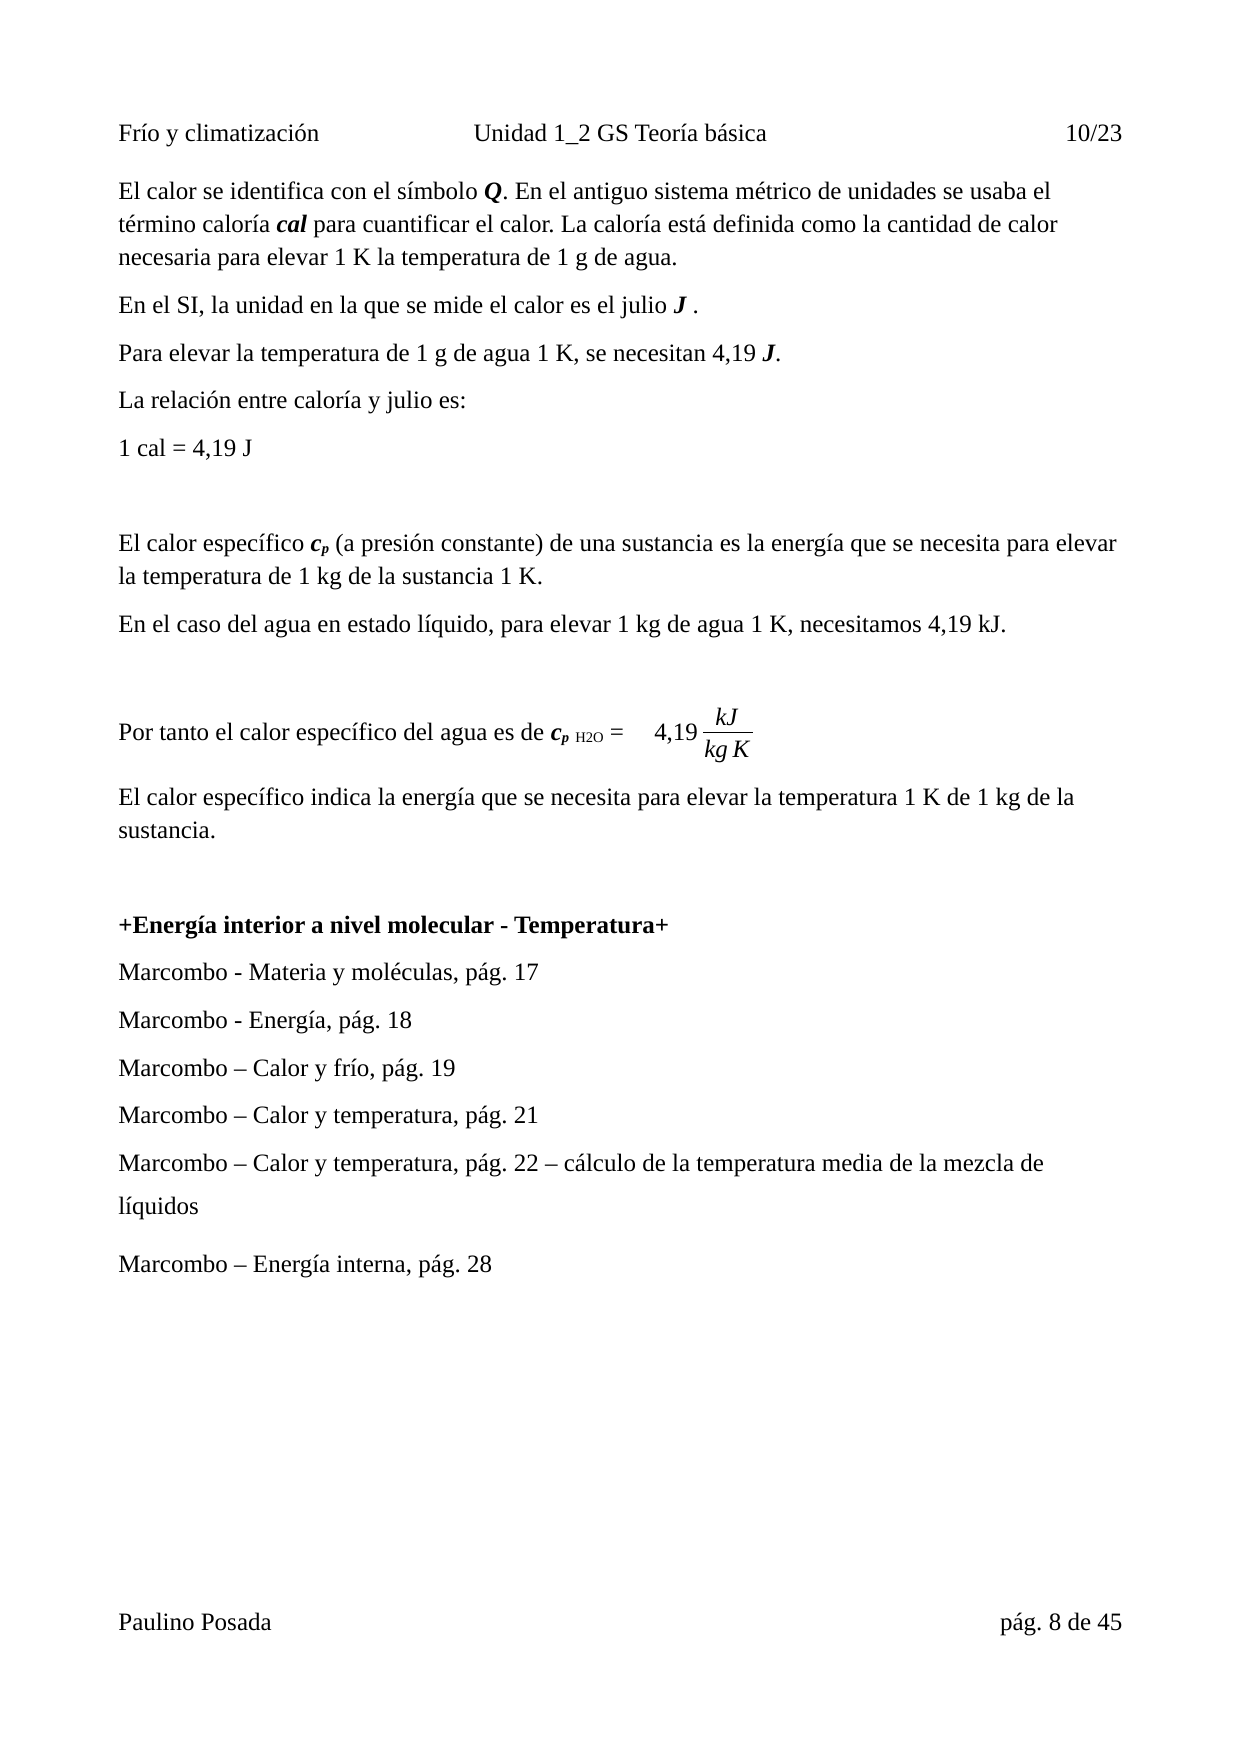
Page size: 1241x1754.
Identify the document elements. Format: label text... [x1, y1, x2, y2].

text En el caso del agua en estado líquido, para elevar 1 kg de agua 1 K, necesitamos 4,19 kJ. [118, 609, 1122, 637]
text Marcombo - Energía, pág. 18 [118, 1005, 1122, 1034]
text Marcombo - Materia y moléculas, pág. 17 [118, 957, 1122, 986]
text Marcombo – Calor y frío, pág. 19 [118, 1053, 1122, 1081]
text Para elevar la temperatura de 1 g de agua 1 K, se necesitan 4,19 J. [118, 338, 1122, 366]
text Marcombo – Calor y temperatura, pág. 21 [118, 1100, 1122, 1129]
text Marcombo – Calor y temperatura, pág. 22 – cálculo de la temperatura media de la mezcla de líquidos [118, 1148, 1122, 1220]
text 1 cal = 4,19 J [118, 433, 1122, 462]
text El calor específico cp (a presión constante) de una sustancia es la energía que se necesita para elevar la temperatura de 1 kg de la sustancia 1 K. [118, 528, 1122, 590]
text El calor específico indica la energía que se necesita para elevar la temperatura 1 K de 1 kg de la sustancia. [118, 782, 1122, 843]
text El calor se identifica con el símbolo Q. En el antiguo sistema métrico de unidades se usaba el término caloría cal para cuantificar el calor. La caloría está definida como la cantidad de calor necesaria para elevar 1 K la temperatura de 1 g de agua. [118, 176, 1122, 271]
text +Energía interior a nivel molecular - Temperatura+ [118, 910, 1122, 939]
text Marcombo – Energía interna, pág. 28 [118, 1249, 1122, 1277]
text Por tanto el calor específico del agua es de cp H2O = [118, 704, 1122, 763]
text La relación entre caloría y julio es: [118, 385, 1122, 414]
text En el SI, la unidad en la que se mide el calor es el julio J . [118, 290, 1122, 319]
